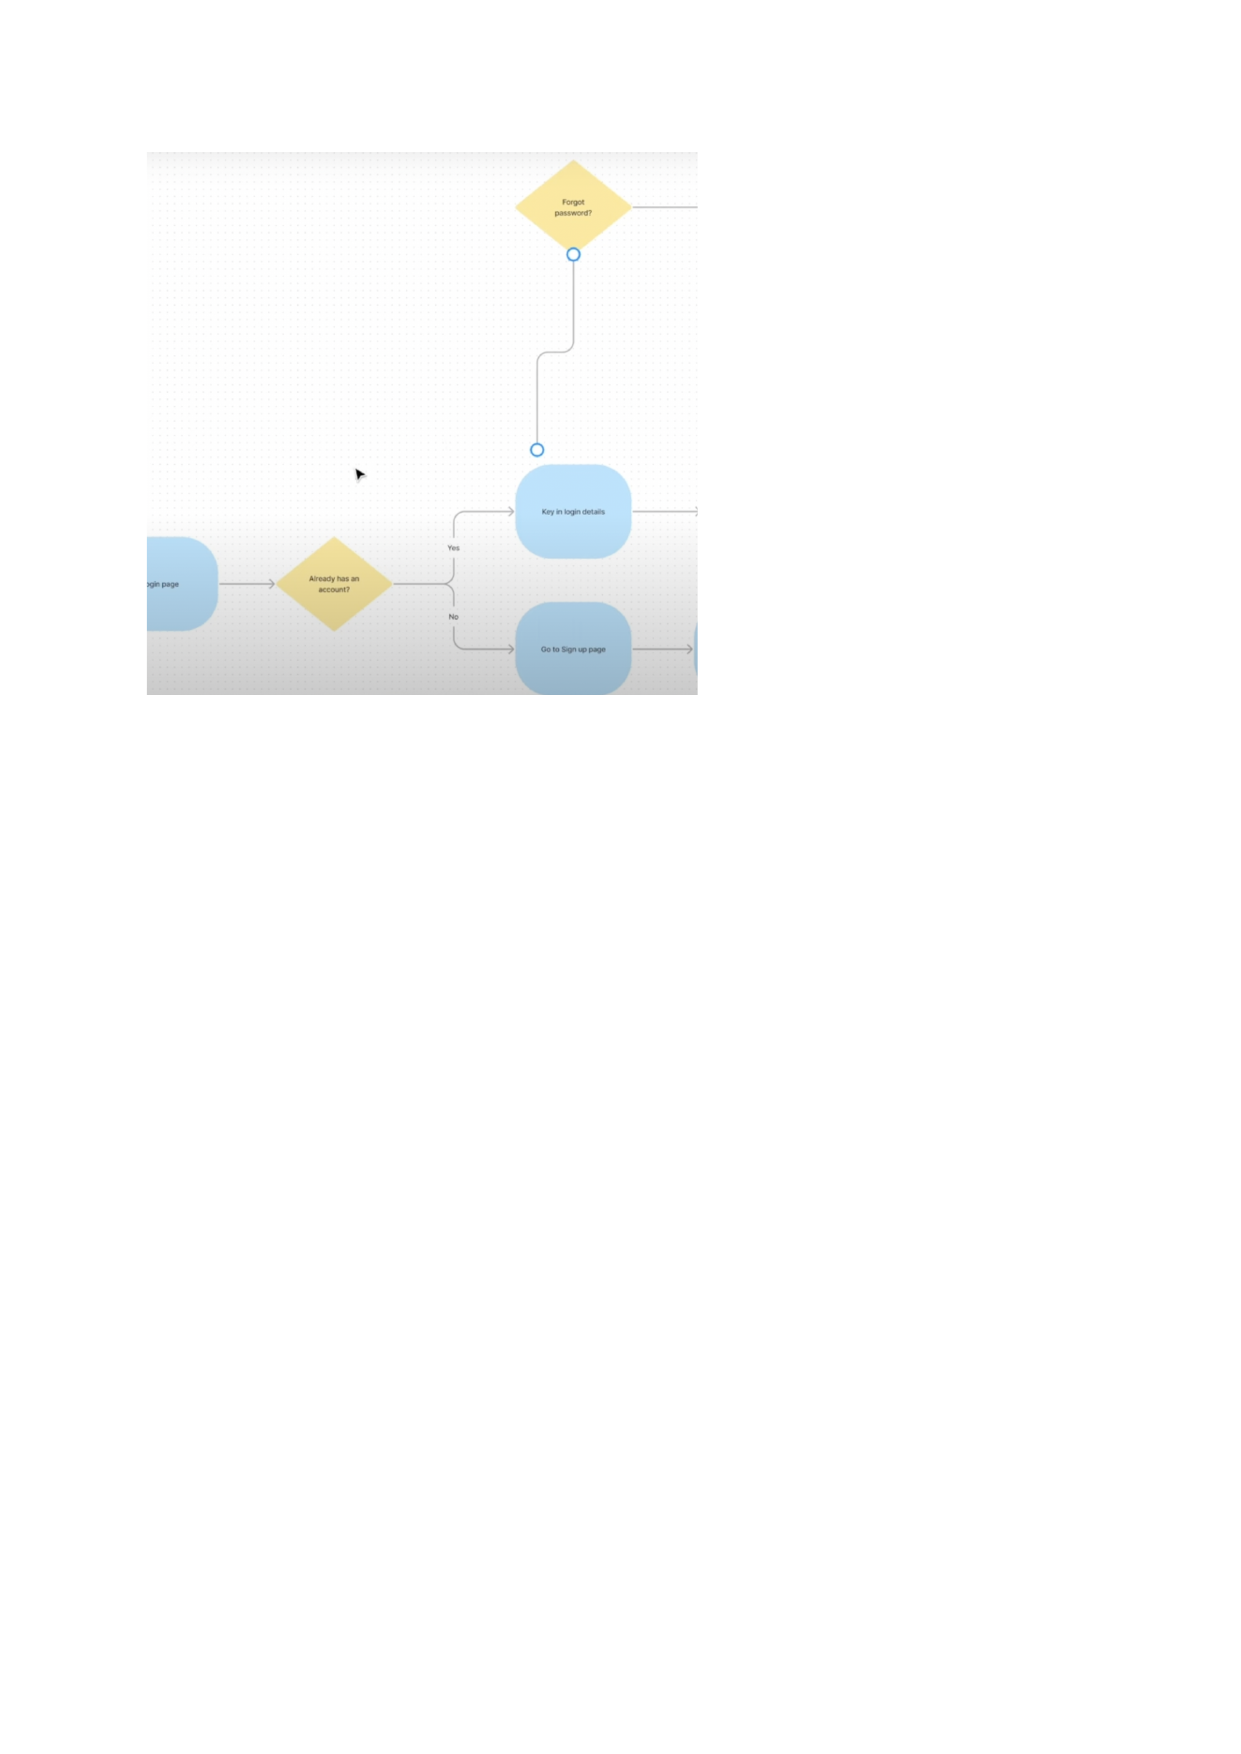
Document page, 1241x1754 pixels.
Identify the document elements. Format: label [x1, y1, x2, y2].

picture [146, 152, 698, 695]
